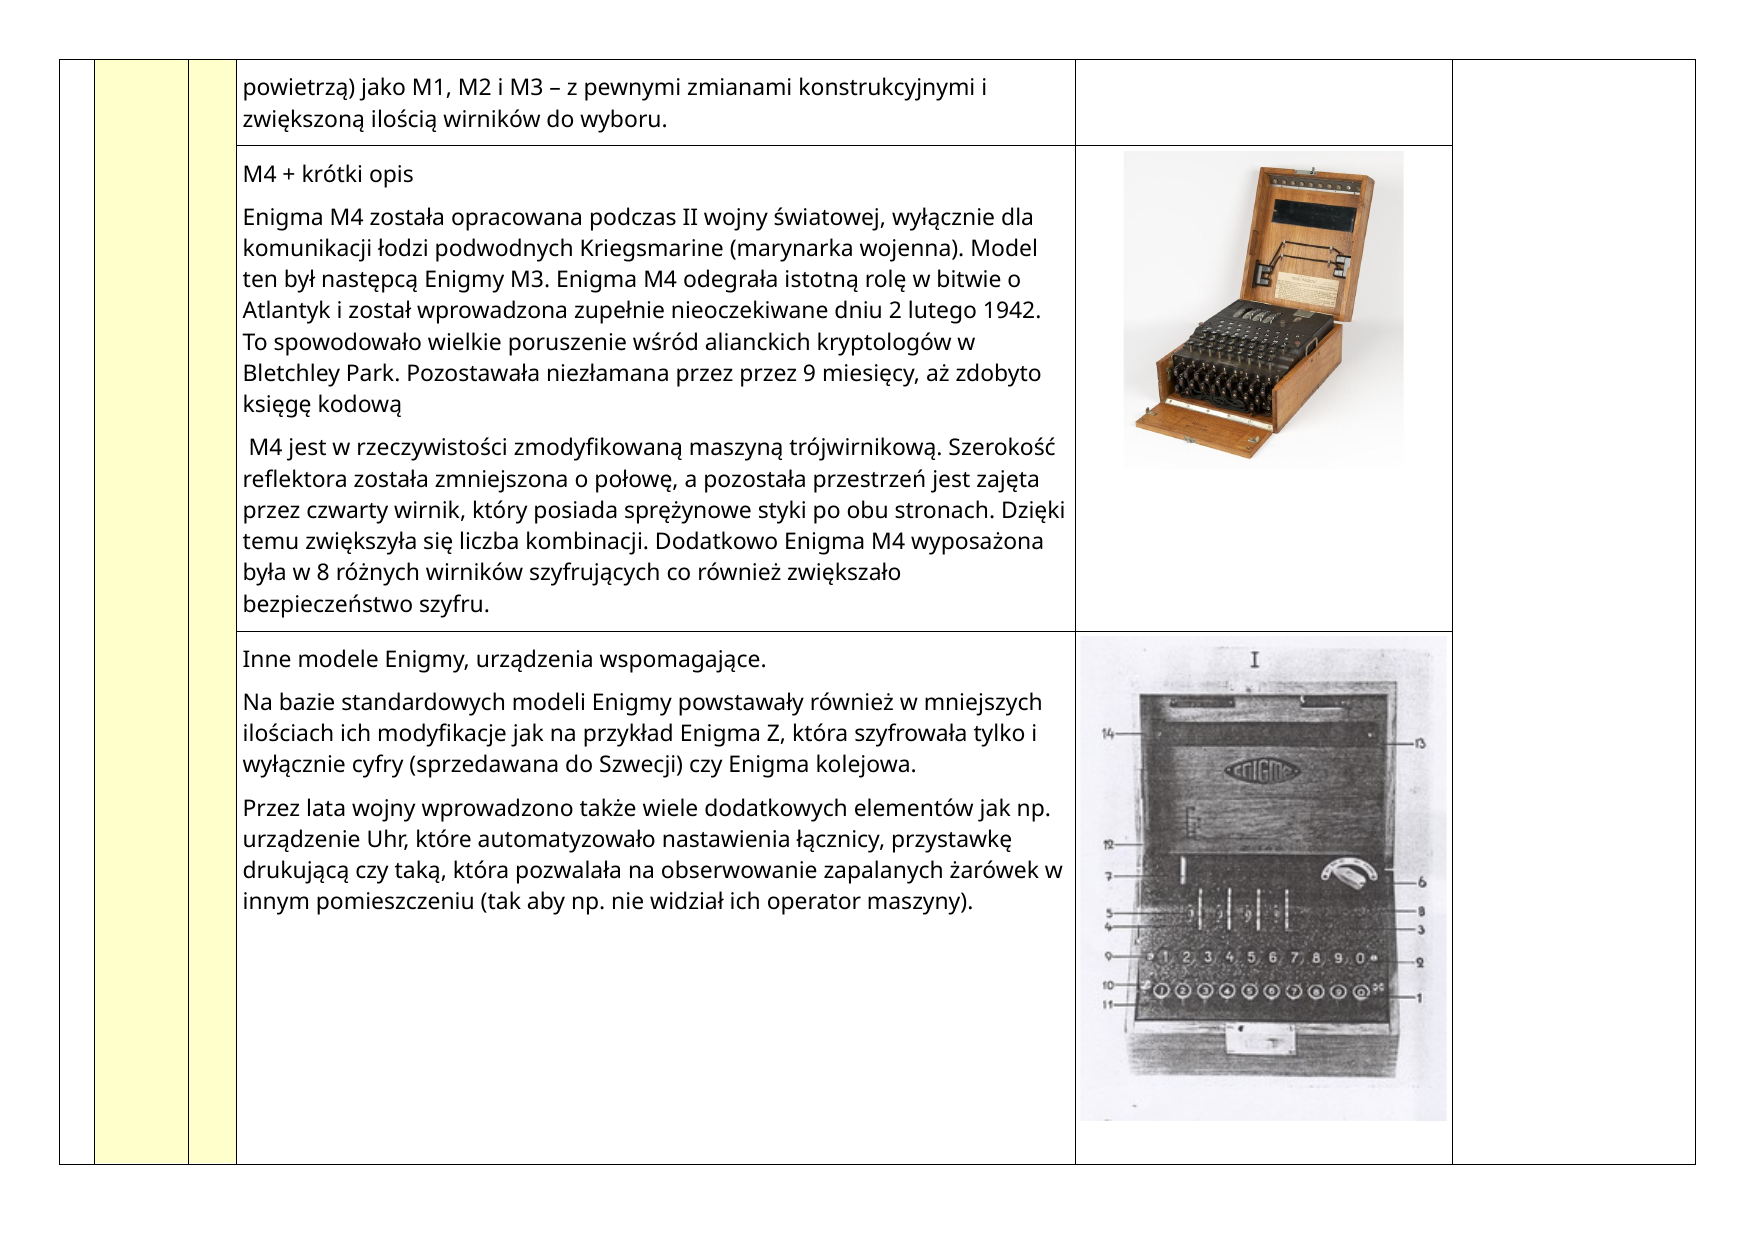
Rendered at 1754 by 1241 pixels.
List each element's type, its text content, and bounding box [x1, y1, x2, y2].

table_cell [189, 60, 236, 1163]
picture [1123, 151, 1404, 469]
table_cell Inne modele Enigmy, urządzenia wspomagające. Na bazie standardowych modeli Enigmy powstawały również w mniejszych ilościach ich modyfikacje jak na przykład Enigma Z, która szyfrowała tylko i wyłącznie cyfry (sprzedawana do Szwecji) czy Enigma kolejowa. Przez lata wojny wprowadzono także wiele dodatkowych elementów jak np. urządzenie Uhr, które automatyzowało nastawienia łącznicy, przystawkę drukującą czy taką, która pozwalała na obserwowanie zapalanych żarówek w innym pomieszczeniu (tak aby np. nie widział ich operator maszyny). [237, 632, 1075, 1163]
table_cell powietrzą) jako M1, M2 i M3 – z pewnymi zmianami konstrukcyjnymi i zwiększoną ilością wirników do wyboru. [237, 60, 1075, 145]
table_cell [95, 60, 188, 1163]
table_cell [1076, 60, 1452, 145]
table_cell [1076, 146, 1452, 631]
table_cell M4 + krótki opis Enigma M4 została opracowana podczas II wojny światowej, wyłącznie dla komunikacji łodzi podwodnych Kriegsmarine (marynarka wojenna). Model ten był następcą Enigmy M3. Enigma M4 odegrała istotną rolę w bitwie o Atlantyk i został wprowadzona zupełnie nieoczekiwane dniu 2 lutego 1942. To spowodowało wielkie poruszenie wśród alianckich kryptologów w Bletchley Park. Pozostawała niezłamana przez przez 9 miesięcy, aż zdobyto księgę kodową M4 jest w rzeczywistości zmodyfikowaną maszyną trójwirnikową. Szerokość reflektora została zmniejszona o połowę, a pozostała przestrzeń jest zajęta przez czwarty wirnik, który posiada sprężynowe styki po obu stronach. Dzięki temu zwiększyła się liczba kombinacji. Dodatkowo Enigma M4 wyposażona była w 8 różnych wirników szyfrujących co również zwiększało bezpieczeństwo szyfru. [237, 146, 1075, 631]
table_cell [1453, 60, 1695, 1163]
picture [1080, 636, 1447, 1121]
table_cell Ściana lewa wewnątrz [60, 60, 94, 1163]
table_cell [1076, 632, 1452, 1163]
